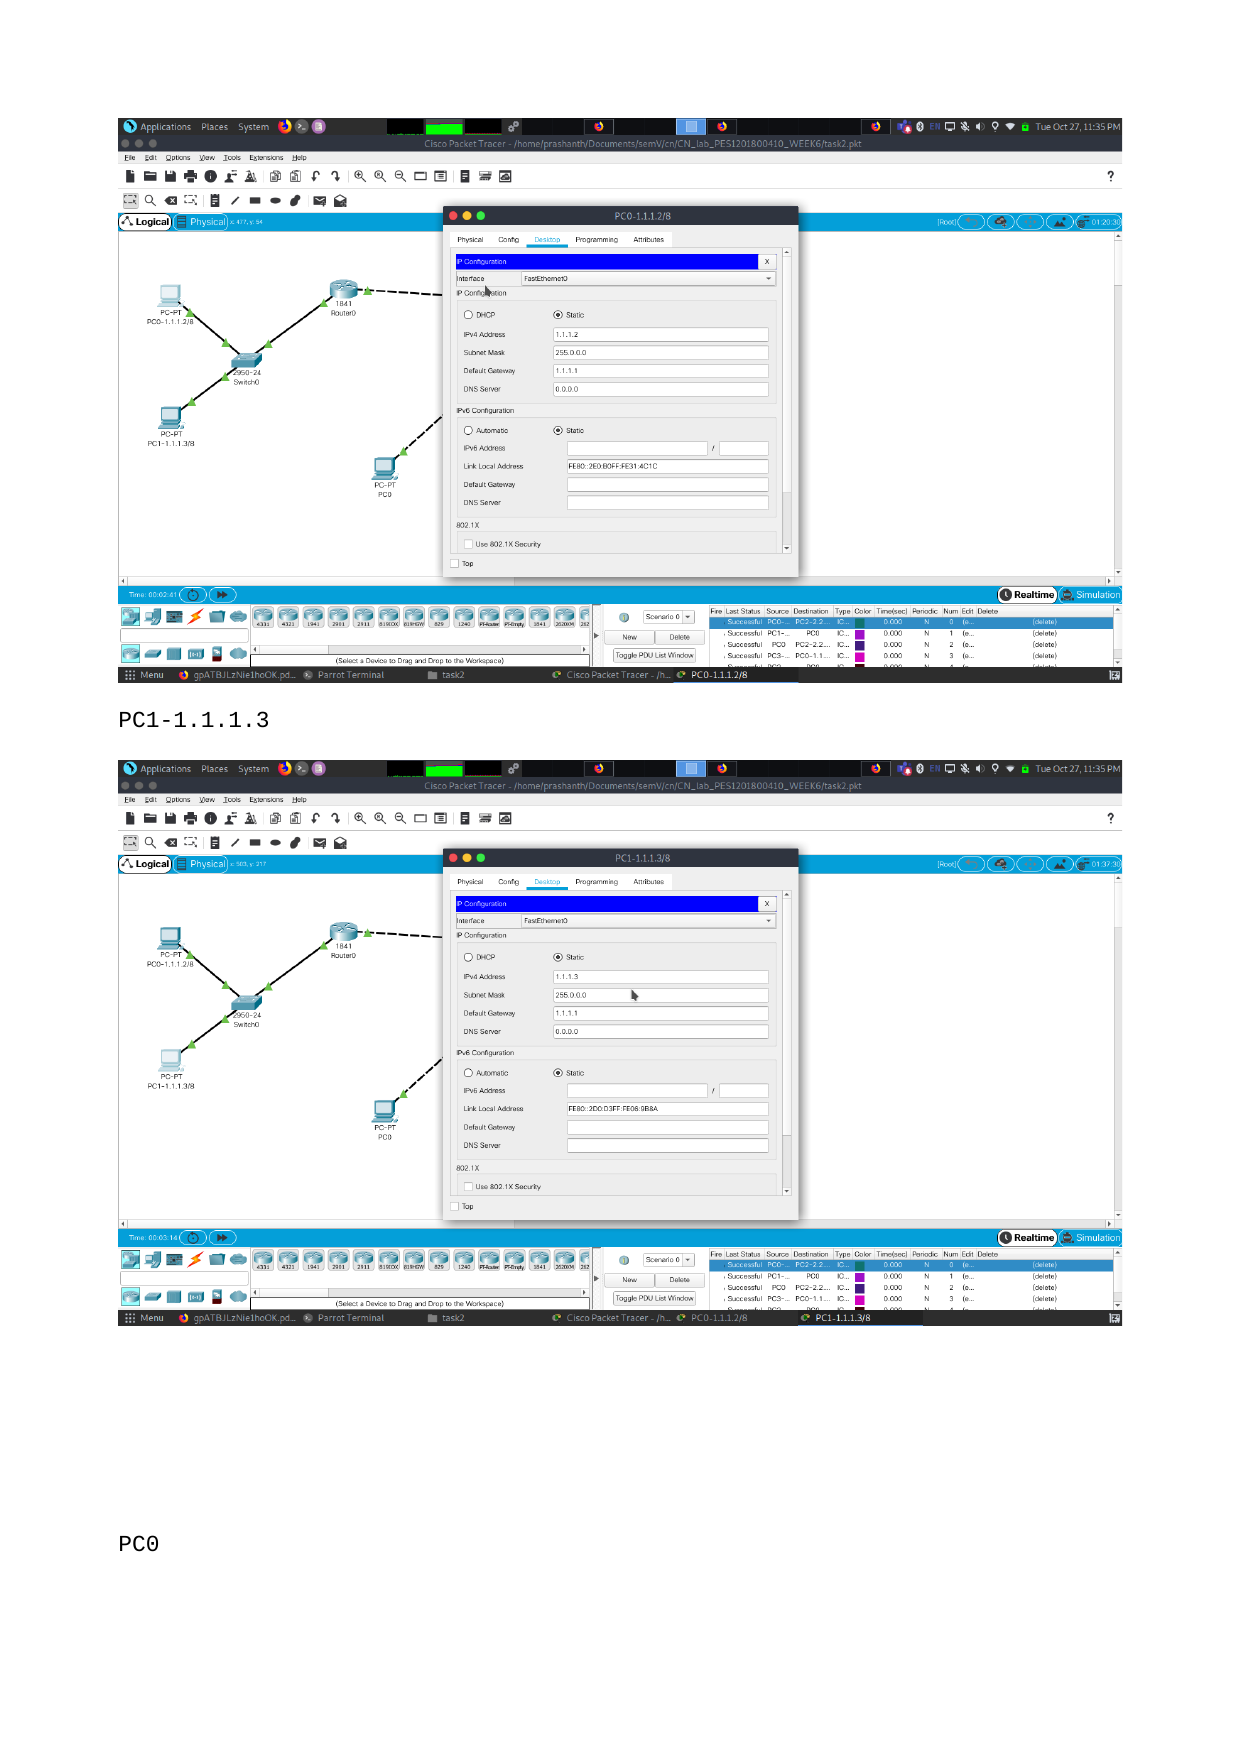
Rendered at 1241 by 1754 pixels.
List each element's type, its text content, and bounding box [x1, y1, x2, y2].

text PC1-1.1.1.3 [118, 709, 1122, 735]
picture [996, 859, 1006, 869]
picture [1078, 221, 1084, 229]
picture [1062, 596, 1073, 600]
picture [118, 760, 1123, 1326]
picture [118, 118, 1123, 683]
picture [996, 217, 1006, 226]
text PC0 [118, 1533, 1122, 1559]
picture [1064, 1233, 1073, 1242]
